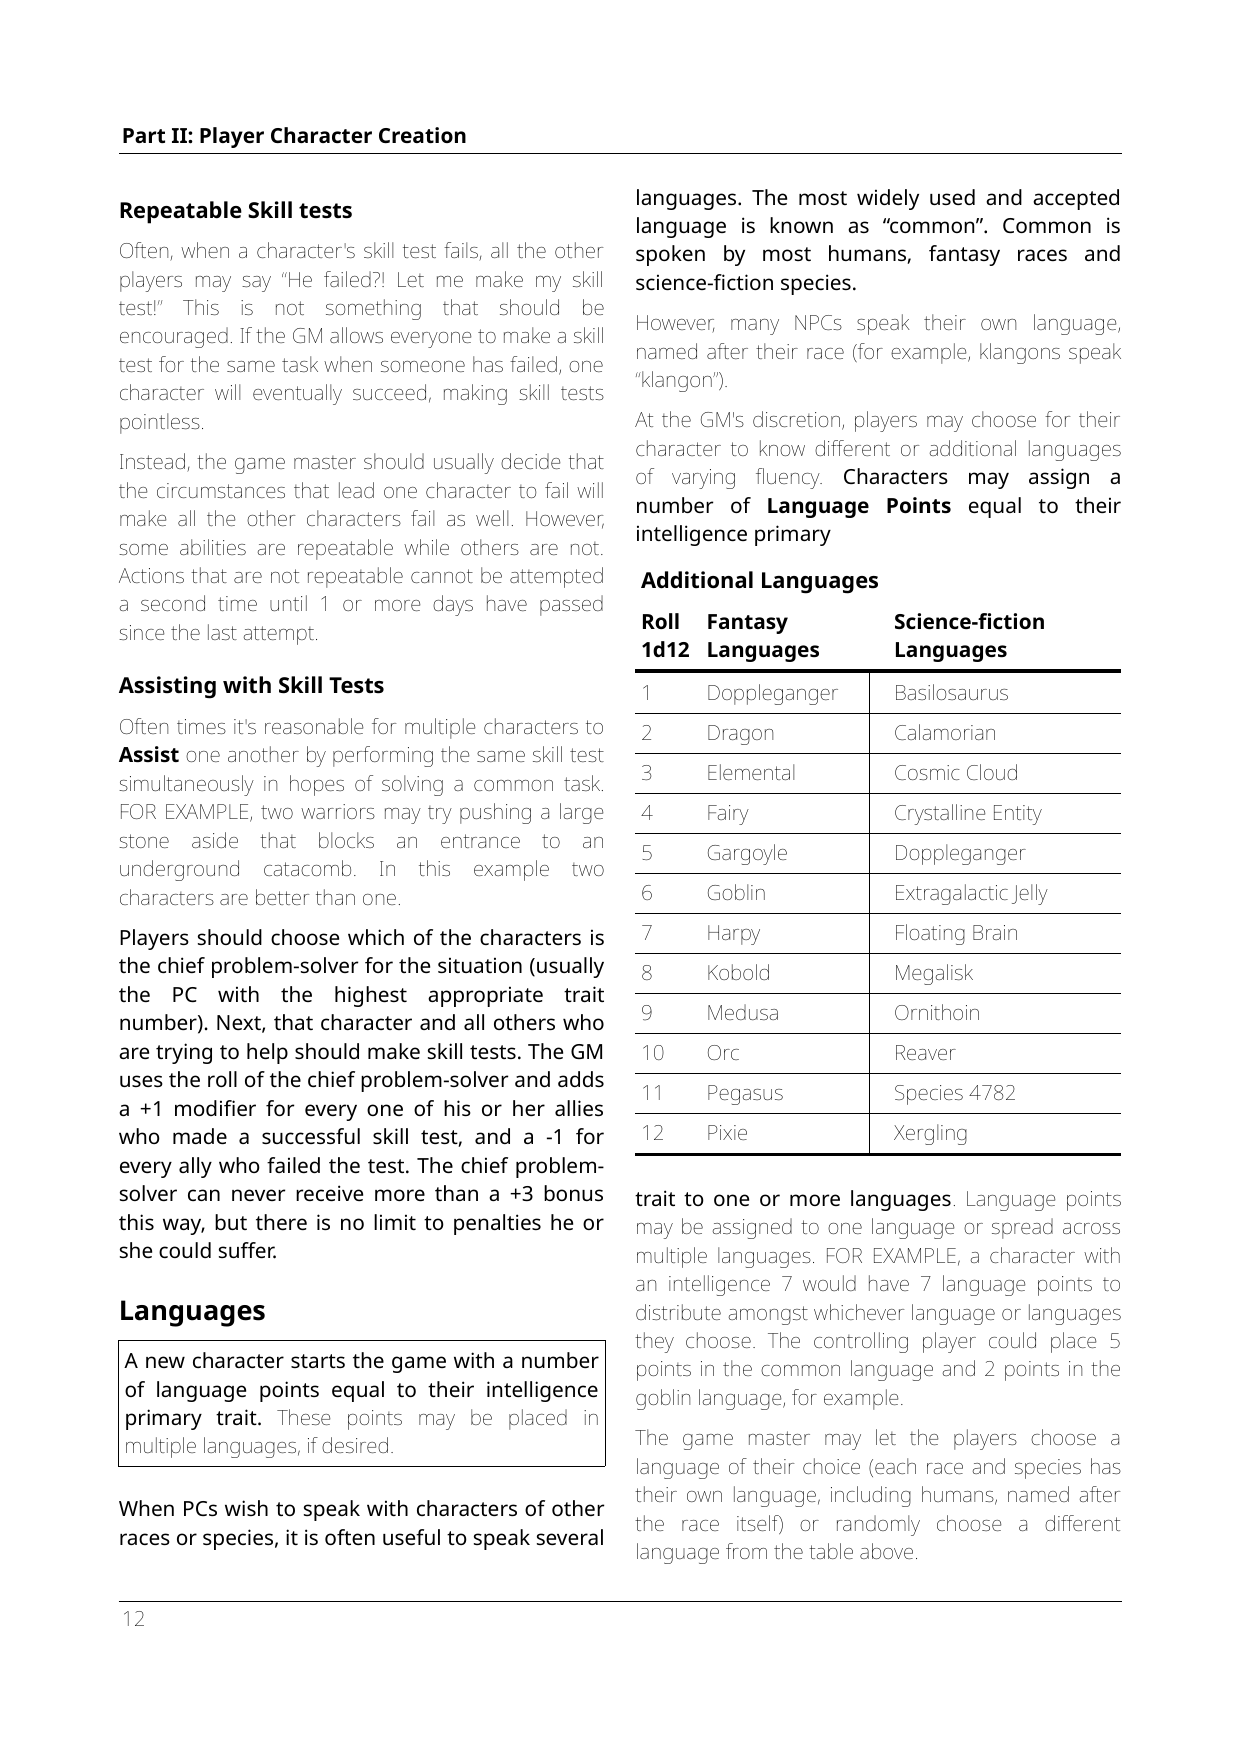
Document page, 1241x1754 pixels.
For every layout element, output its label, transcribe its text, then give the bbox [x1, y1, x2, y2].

table_cell 8 [635, 954, 701, 992]
text trait to one or more languages. Language points may be assigned to one language or spread across multiple languages. FOR EXAMPLE, a character with an intelligence 7 would have 7 language points to distribute amongst whichever language or languages they choose. The controlling player could place 5 points in the common language and 2 points in the goblin language, for example. [635, 1156, 1122, 1411]
table_cell [870, 1034, 888, 1072]
table_cell Xergling [888, 1114, 1121, 1152]
table_cell Elemental [701, 754, 869, 792]
table_cell 6 [635, 874, 701, 912]
text languages. The most widely used and accepted language is known as “common”. Common is spoken by most humans, fantasy races and science-fiction species. [635, 183, 1122, 296]
table_cell [870, 794, 888, 832]
text Repeatable Skill tests [118, 194, 605, 224]
table_cell Dragon [701, 714, 869, 752]
table_cell Species 4782 [888, 1074, 1121, 1112]
text Instead, the game master should usually decide that the circumstances that lead one character to fail will make all the other characters fail as well. However, some abilities are repeatable while others are not. Actions that are not repeatable cannot be attempted a second time until 1 or more days have passed since the last attempt. [118, 447, 605, 646]
table_cell Ornithoin [888, 994, 1121, 1032]
table_cell 4 [635, 794, 701, 832]
table_cell Floating Brain [888, 914, 1121, 952]
table_cell [870, 834, 888, 872]
table_cell Pixie [701, 1114, 869, 1152]
table_cell Fantasy Languages [701, 601, 869, 669]
table_cell 2 [635, 714, 701, 752]
text At the GM's discretion, players may choose for their character to know different or additional languages of varying fluency. Characters may assign a number of Language Points equal to their intelligence primary [635, 406, 1122, 548]
text Assisting with Skill Tests [118, 670, 605, 700]
text The game master may let the players choose a language of their choice (each race and species has their own language, including humans, named after the race itself) or randomly choose a different language from the table above. [635, 1423, 1122, 1566]
table_cell Gargoyle [701, 834, 869, 872]
table_cell Kobold [701, 954, 869, 992]
table_cell 12 [635, 1114, 701, 1152]
table_cell Goblin [701, 874, 869, 912]
table_cell 11 [635, 1074, 701, 1112]
text When PCs wish to speak with characters of other races or species, it is often useful to speak several [118, 1494, 605, 1551]
table_cell Pegasus [701, 1074, 869, 1112]
table_cell 9 [635, 994, 701, 1032]
table_cell [870, 1074, 888, 1112]
table_cell Medusa [701, 994, 869, 1032]
table_cell [870, 601, 888, 669]
table_cell Doppleganger [701, 673, 869, 712]
table_cell 10 [635, 1034, 701, 1072]
table_cell Roll 1d12 [635, 601, 701, 669]
table_cell 7 [635, 914, 701, 952]
subtitle Languages [118, 1291, 605, 1328]
table_cell [870, 914, 888, 952]
table_cell [870, 714, 888, 752]
table_cell [870, 994, 888, 1032]
table_cell [870, 754, 888, 792]
text Often, when a character's skill test fails, all the other players may say “He failed?! Let me make my skill test!” This is not something that should be encouraged. If the GM allows everyone to make a skill test for the same task when someone has failed, one character will eventually succeed, making skill tests pointless. [118, 236, 605, 435]
table_cell Basilosaurus [888, 673, 1121, 712]
table_cell 5 [635, 834, 701, 872]
table_cell 3 [635, 754, 701, 792]
table_header A new character starts the game with a number of language points equal to their intelligence primary trait. These points may be placed in multiple languages, if desired. [119, 1341, 605, 1466]
table_cell Calamorian [888, 714, 1121, 752]
table_cell Extragalactic Jelly [888, 874, 1121, 912]
table_cell Doppleganger [888, 834, 1121, 872]
table_cell Fairy [701, 794, 869, 832]
table_cell Crystalline Entity [888, 794, 1121, 832]
table_cell [870, 874, 888, 912]
table_cell [870, 673, 888, 712]
table_cell [870, 954, 888, 992]
table_cell Reaver [888, 1034, 1121, 1072]
text Often times it's reasonable for multiple characters to Assist one another by performing the same skill test simultaneously in hopes of solving a common task. FOR EXAMPLE, two warriors may try pushing a large stone aside that blocks an entrance to an underground catacomb. In this example two characters are better than one. [118, 712, 605, 911]
text However, many NPCs speak their own language, named after their race (for example, klangons speak “klangon”). [635, 308, 1122, 394]
table_cell [870, 1114, 888, 1152]
table_cell 1 [635, 673, 701, 712]
table_cell Harpy [701, 914, 869, 952]
table_header Additional Languages [635, 560, 1121, 601]
text Players should choose which of the characters is the chief problem-solver for the situation (usually the PC with the highest appropriate trait number). Next, that character and all others who are trying to help should make skill tests. The GM uses the roll of the chief problem-solver and adds a +1 modifier for every one of his or her allies who made a successful skill test, and a -1 for every ally who failed the test. The chief problem-solver can never receive more than a +3 bonus this way, but there is no limit to penalties he or she could suffer. [118, 923, 605, 1264]
table_cell Science-fiction Languages [888, 601, 1121, 669]
table_cell Orc [701, 1034, 869, 1072]
table_cell Cosmic Cloud [888, 754, 1121, 792]
table_cell Megalisk [888, 954, 1121, 992]
